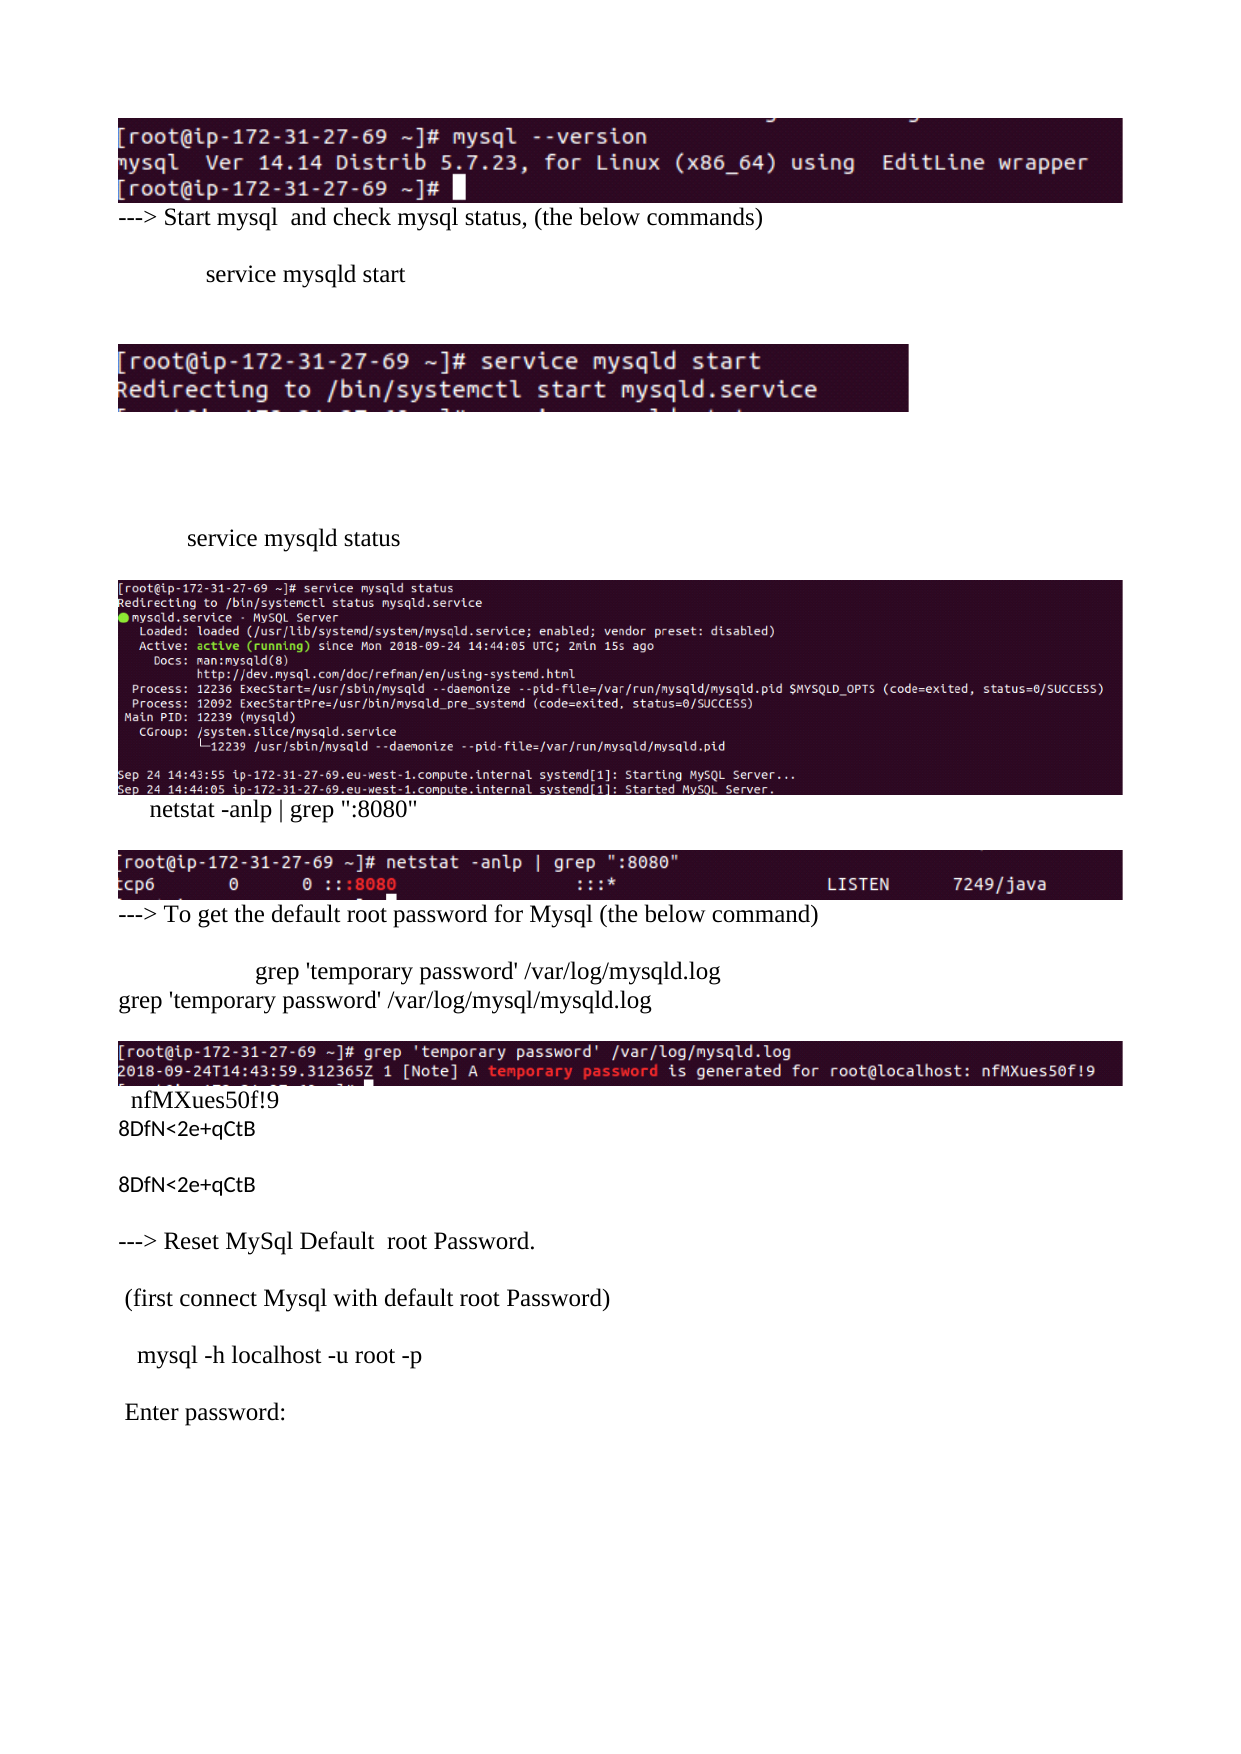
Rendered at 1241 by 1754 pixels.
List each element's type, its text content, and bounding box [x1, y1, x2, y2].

text grep 'temporary password' /var/log/mysqld.log [118, 956, 1122, 985]
text (first connect Mysql with default root Password) [118, 1283, 1122, 1312]
text ---> Reset MySql Default root Password. [118, 1226, 1122, 1255]
text service mysqld status [118, 523, 1122, 552]
text nfMXues50f!9 [118, 1086, 1122, 1114]
text ---> Start mysql and check mysql status, (the below commands) [118, 203, 1122, 231]
text Enter password: [118, 1397, 1122, 1425]
text netstat -anlp | grep ":8080" [118, 795, 1122, 823]
text mysql -h localhost -u root -p [118, 1340, 1122, 1368]
text grep 'temporary password' /var/log/mysql/mysqld.log [118, 985, 1122, 1014]
text 8DfN<2e+qCtB [118, 1170, 1122, 1198]
text service mysqld start [118, 259, 1122, 288]
text ---> To get the default root password for Mysql (the below command) [118, 900, 1122, 928]
text 8DfN<2e+qCtB [118, 1114, 1122, 1142]
